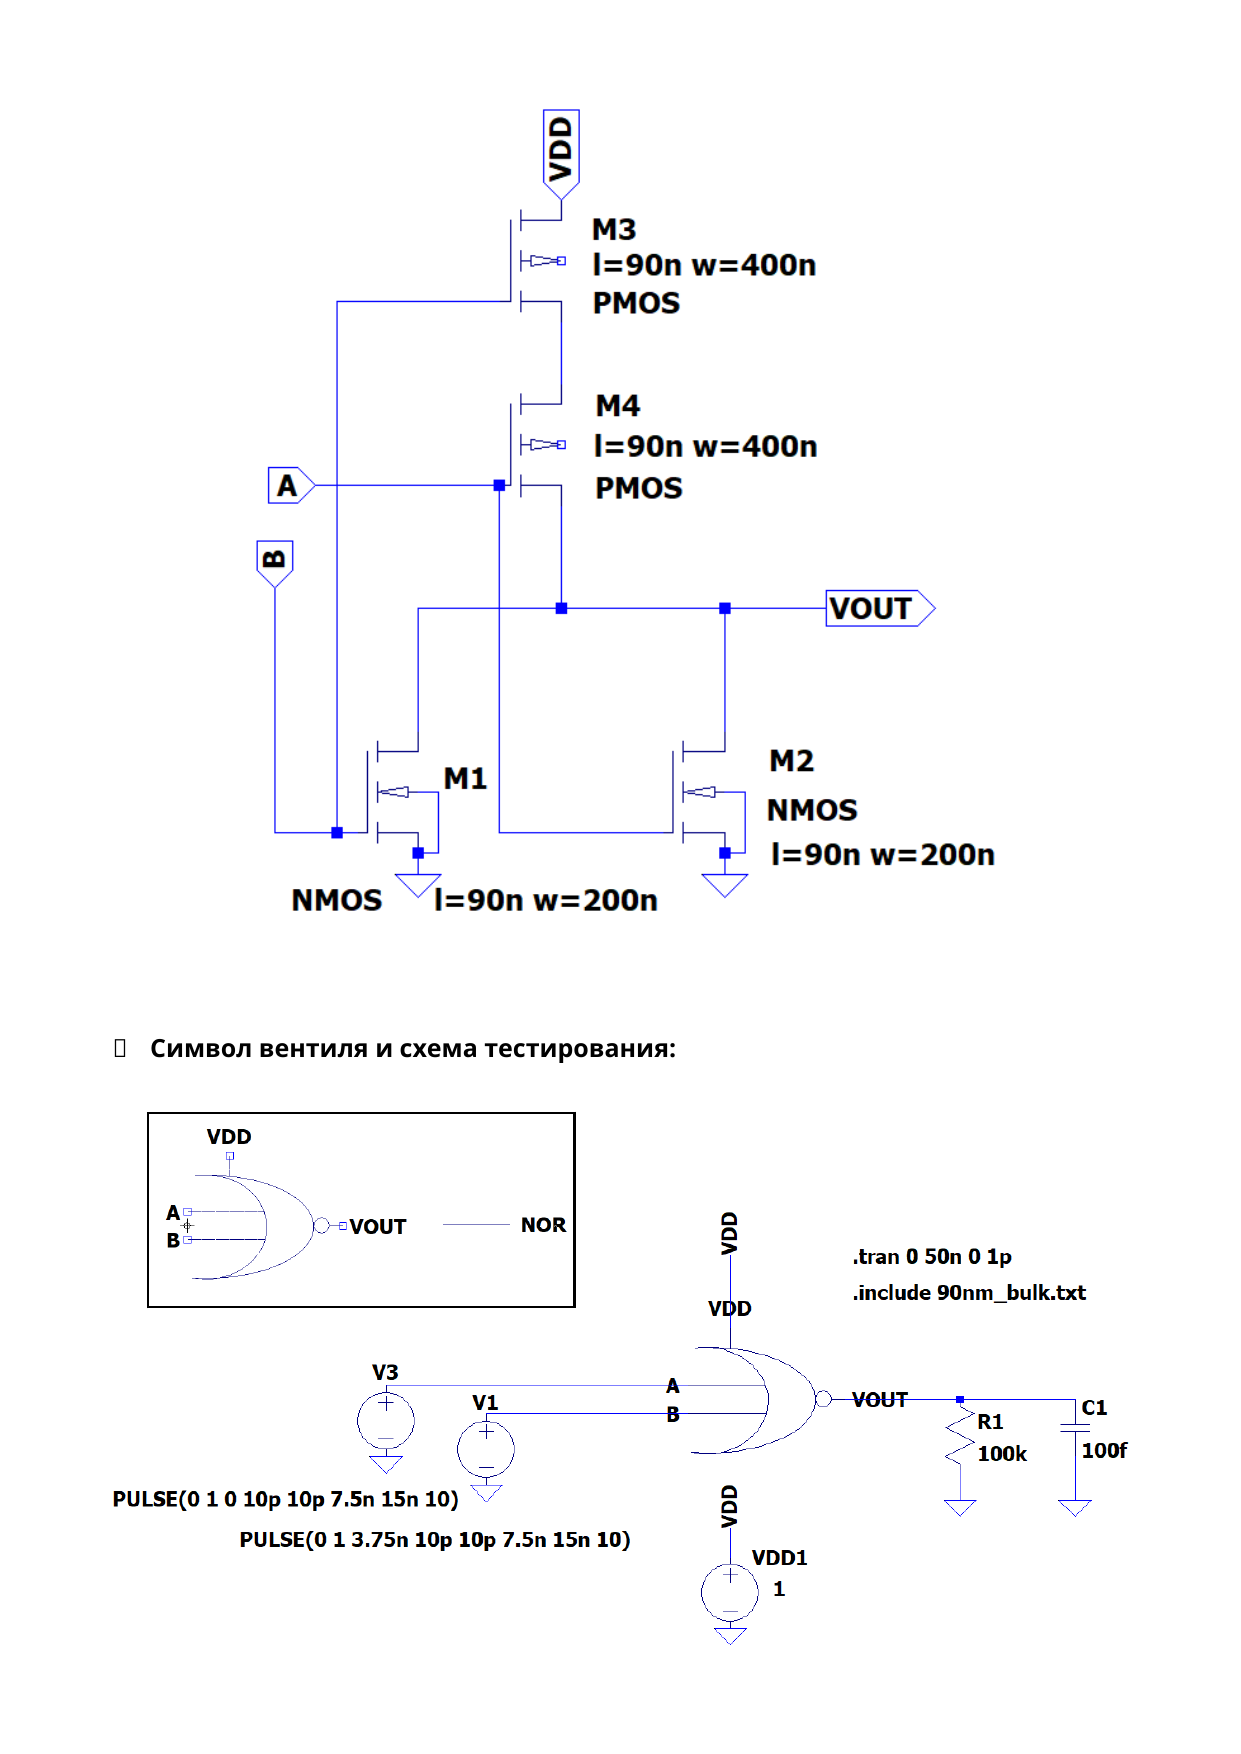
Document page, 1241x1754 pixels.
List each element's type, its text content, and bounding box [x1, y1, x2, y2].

picture [75, 1191, 1151, 1659]
picture [149, 1114, 573, 1306]
list Символ вентиля и схема тестирования: [112, 1031, 1165, 1065]
picture [206, 75, 1034, 959]
